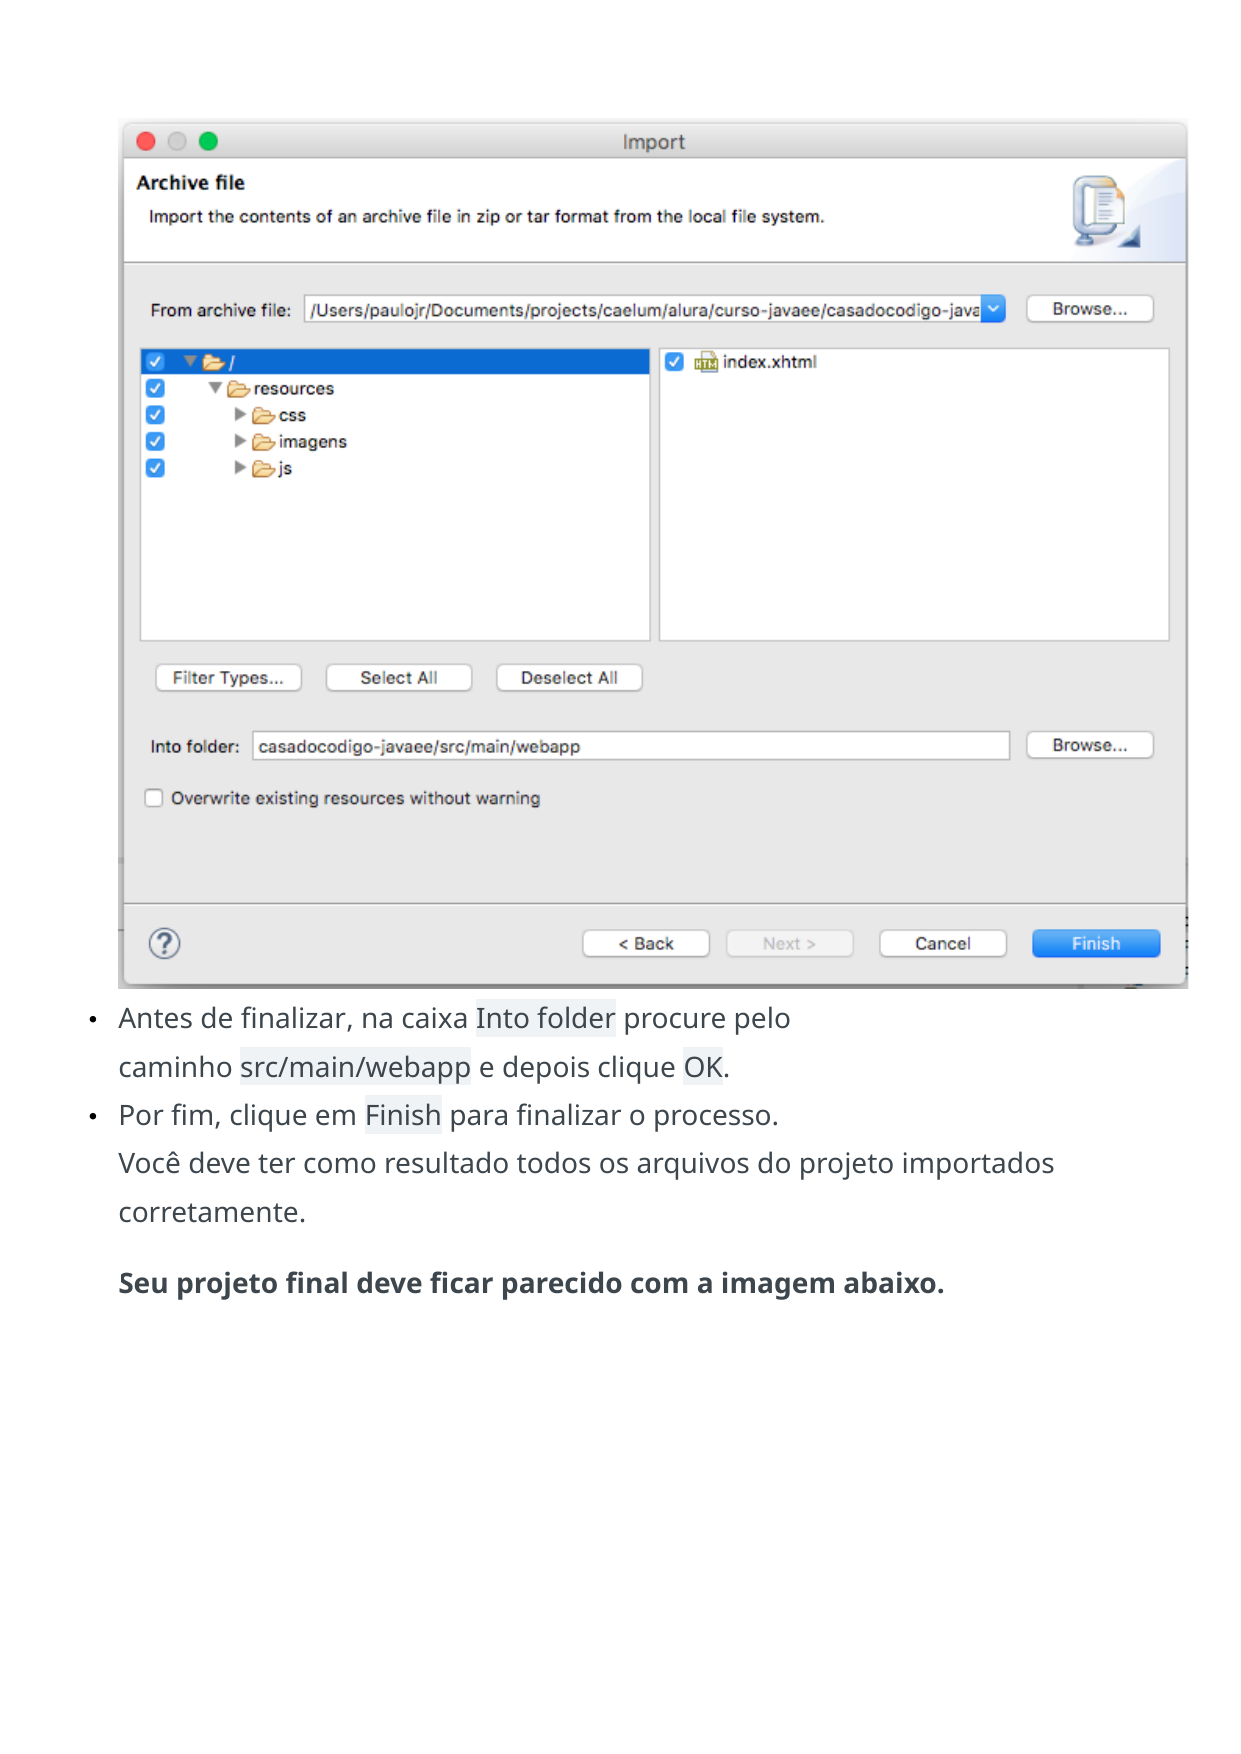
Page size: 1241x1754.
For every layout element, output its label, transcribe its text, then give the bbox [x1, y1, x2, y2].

list Antes de finalizar, na caixa Into folder procure pelo caminho src/main/webapp e depois clique OK. [118, 989, 1122, 1085]
text Seu projeto final deve ficar parecido com a imagem abaixo. [118, 1264, 1122, 1302]
picture [118, 118, 1189, 989]
list Por fim, clique em Finish para finalizar o processo. [118, 1085, 1122, 1134]
text Você deve ter como resultado todos os arquivos do projeto importados corretamente. [118, 1134, 1122, 1231]
